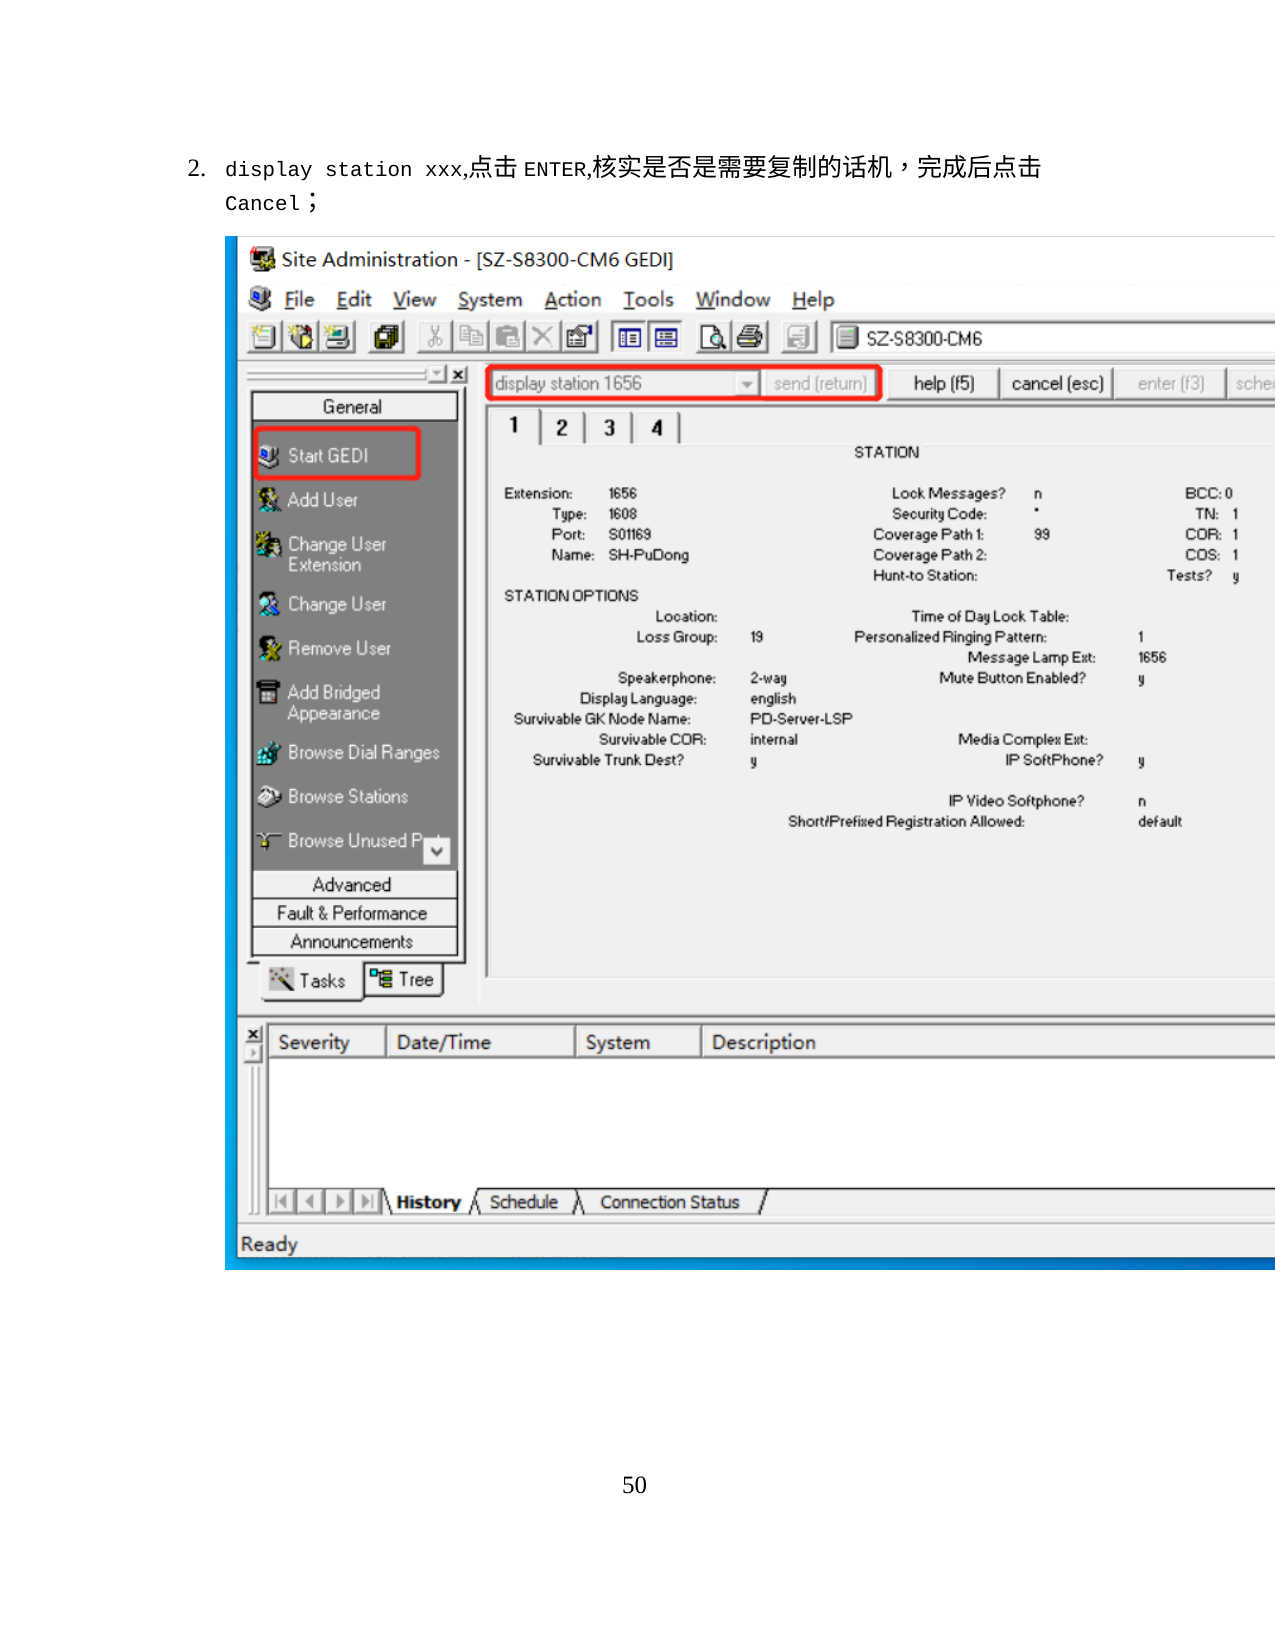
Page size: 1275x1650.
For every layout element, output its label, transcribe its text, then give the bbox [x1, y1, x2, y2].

list display station xxx,点击ENTER,核实是否是需要复制的话机，完成后点击Cancel； [187, 150, 1125, 218]
picture [235, 236, 1275, 1270]
